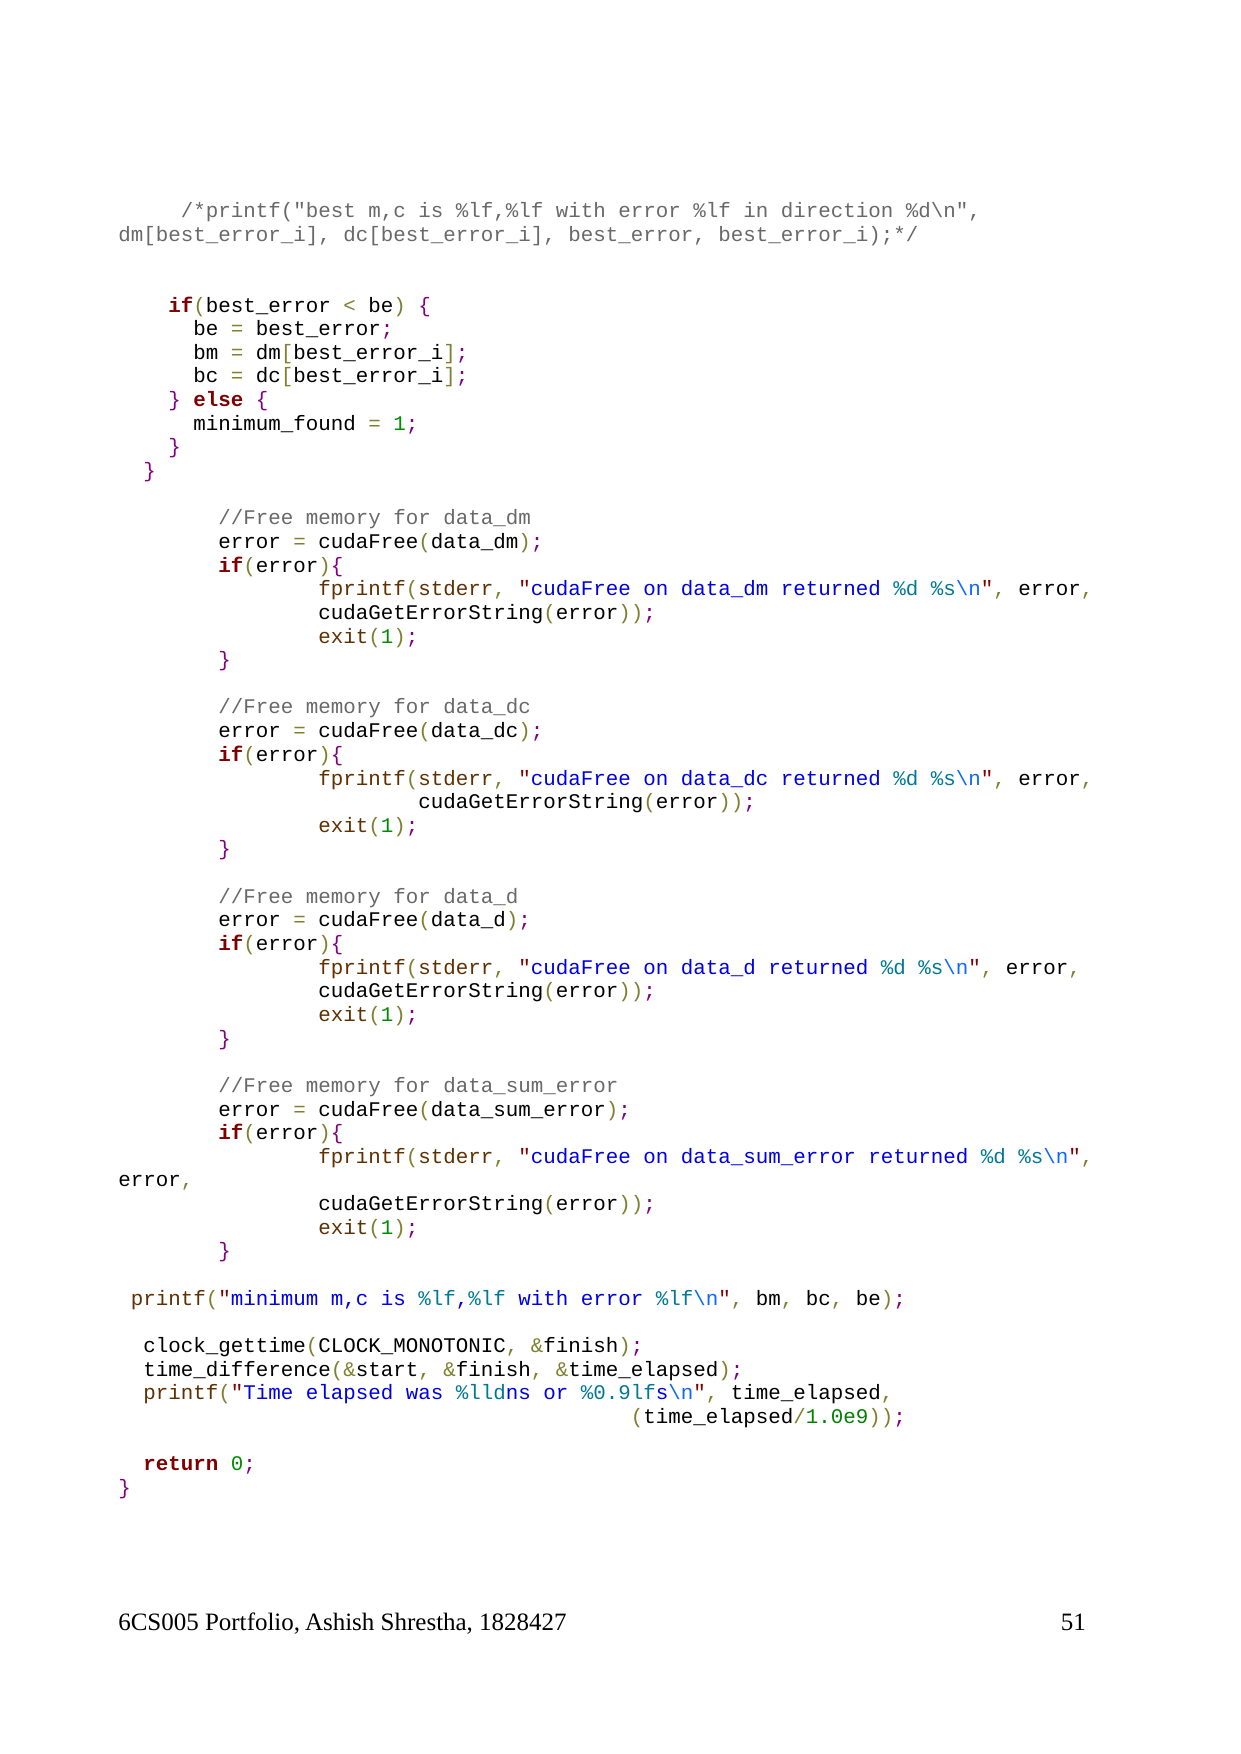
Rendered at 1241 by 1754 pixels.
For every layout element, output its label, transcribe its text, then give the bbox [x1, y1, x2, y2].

text return 0; [118, 1453, 1122, 1477]
text //Free memory for data_dc [118, 697, 1122, 720]
text } [118, 838, 1122, 862]
text fprintf(stderr, "cudaFree on data_d returned %d %s\n", error, [118, 957, 1122, 980]
text error = cudaFree(data_d); [118, 909, 1122, 933]
text } [118, 460, 1122, 484]
text if(error){ [118, 1122, 1122, 1146]
text //Free memory for data_d [118, 886, 1122, 909]
text error = cudaFree(data_sum_error); [118, 1098, 1122, 1122]
text printf("Time elapsed was %lldns or %0.9lfs\n", time_elapsed, [118, 1382, 1122, 1406]
text fprintf(stderr, "cudaFree on data_dm returned %d %s\n", error, [118, 578, 1122, 602]
text } [118, 1028, 1122, 1051]
text time_difference(&start, &finish, &time_elapsed); [118, 1359, 1122, 1382]
text dm[best_error_i], dc[best_error_i], best_error, best_error_i);*/ [118, 224, 1122, 247]
text exit(1); [118, 626, 1122, 649]
text fprintf(stderr, "cudaFree on data_sum_error returned %d %s\n", error, [118, 1146, 1122, 1193]
text error = cudaFree(data_dm); [118, 531, 1122, 555]
text cudaGetErrorString(error)); [118, 1193, 1122, 1217]
text cudaGetErrorString(error)); [118, 980, 1122, 1004]
text fprintf(stderr, "cudaFree on data_dc returned %d %s\n", error, [118, 767, 1122, 791]
text cudaGetErrorString(error)); [118, 602, 1122, 626]
text } else { [118, 389, 1122, 413]
text //Free memory for data_sum_error [118, 1075, 1122, 1098]
text (time_elapsed/1.0e9)); [118, 1406, 1122, 1429]
text bm = dm[best_error_i]; [118, 342, 1122, 366]
text } [118, 1240, 1122, 1264]
text printf("minimum m,c is %lf,%lf with error %lf\n", bm, bc, be); [118, 1288, 1122, 1311]
text /*printf("best m,c is %lf,%lf with error %lf in direction %d\n", [118, 200, 1122, 224]
text if(error){ [118, 933, 1122, 957]
text } [118, 1477, 1122, 1501]
text exit(1); [118, 1004, 1122, 1028]
text be = best_error; [118, 318, 1122, 342]
text cudaGetErrorString(error)); [118, 791, 1122, 815]
text clock_gettime(CLOCK_MONOTONIC, &finish); [118, 1335, 1122, 1359]
text if(best_error < be) { [118, 294, 1122, 318]
text error = cudaFree(data_dc); [118, 720, 1122, 744]
text if(error){ [118, 555, 1122, 578]
text } [118, 436, 1122, 460]
text //Free memory for data_dm [118, 507, 1122, 531]
text minimum_found = 1; [118, 413, 1122, 436]
text exit(1); [118, 815, 1122, 838]
text bc = dc[best_error_i]; [118, 366, 1122, 389]
text exit(1); [118, 1217, 1122, 1240]
text if(error){ [118, 744, 1122, 767]
text } [118, 649, 1122, 673]
